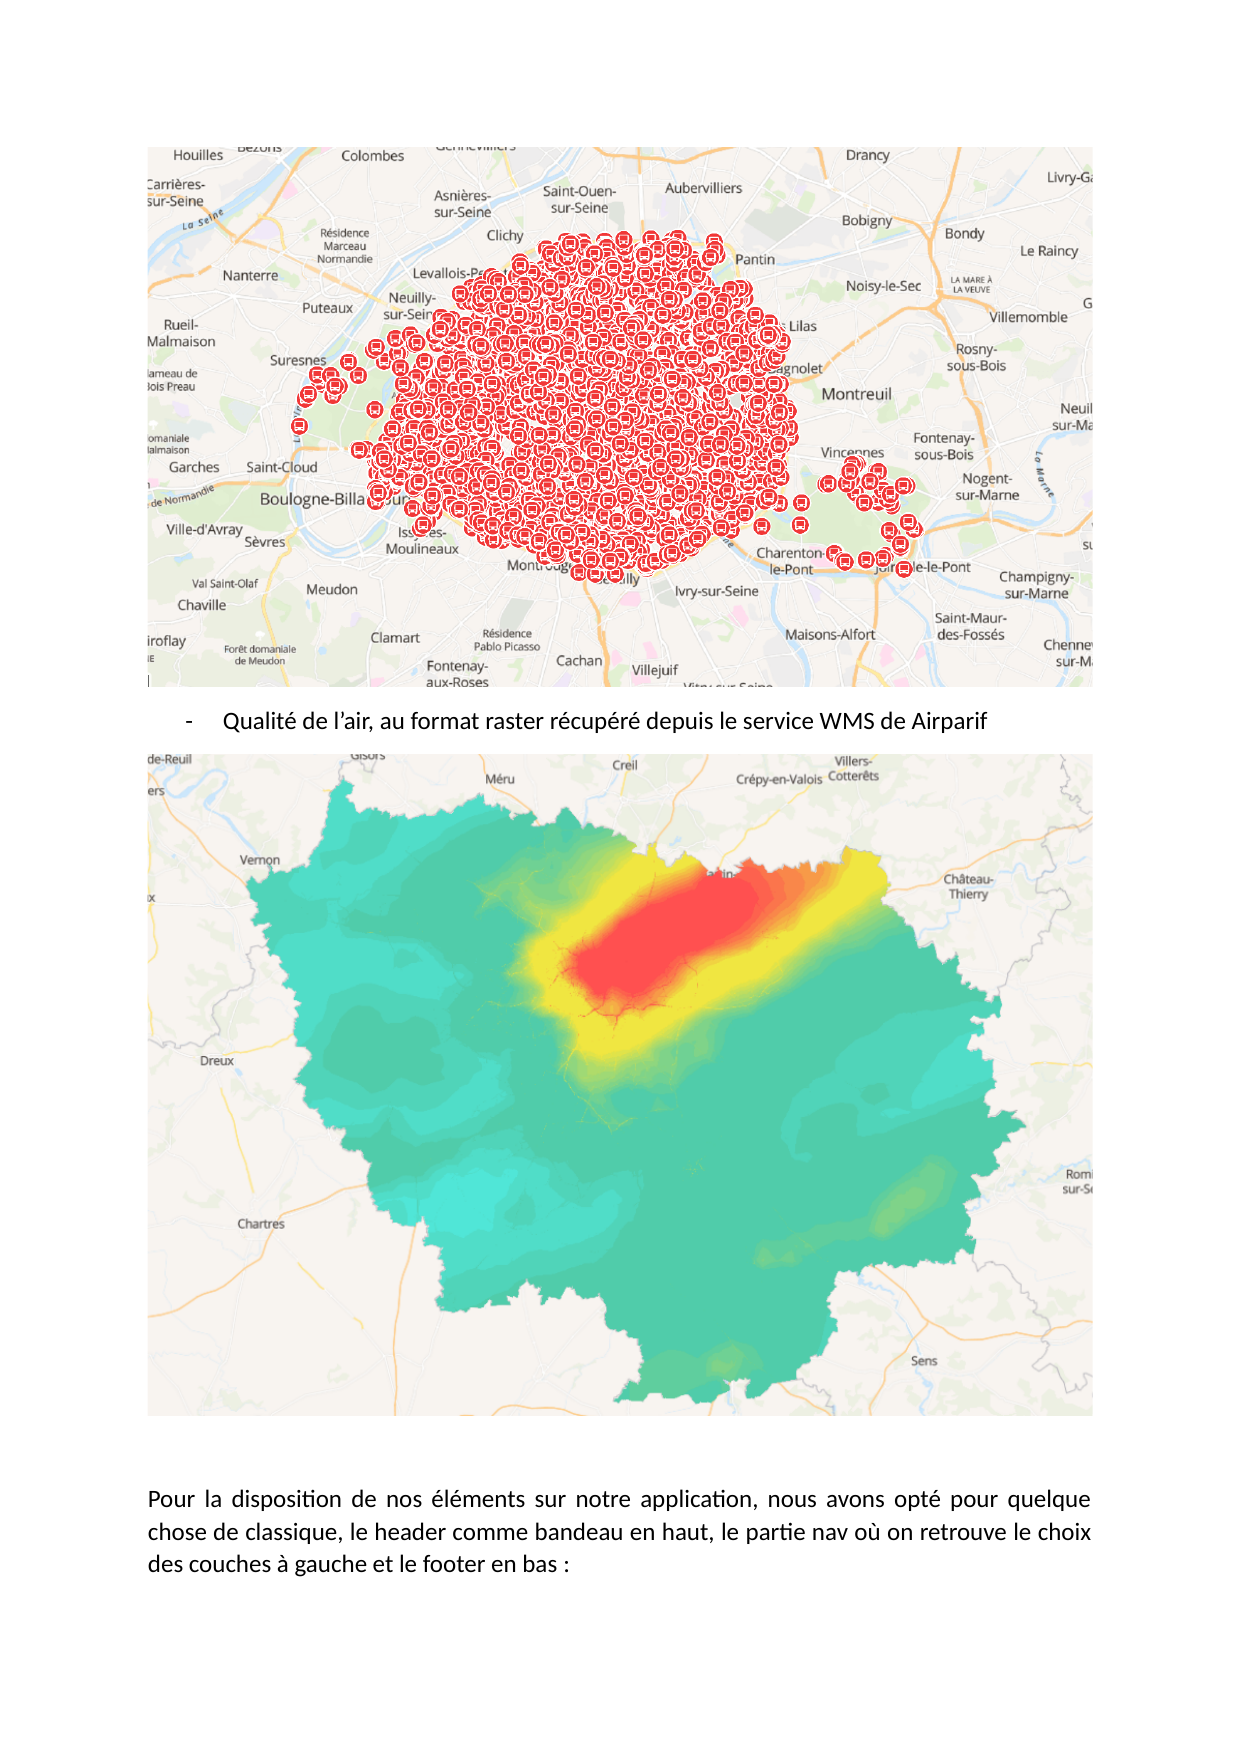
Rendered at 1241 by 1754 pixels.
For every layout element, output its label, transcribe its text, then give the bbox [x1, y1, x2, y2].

list Qualité de l’air, au format raster récupéré depuis le service WMS de Airparif [185, 705, 1093, 736]
text Pour la disposition de nos éléments sur notre application, nous avons opté pour quelque chose de classique, le header comme bandeau en haut, le partie nav où on retrouve le choix des couches à gauche et le footer en bas : [148, 1483, 1093, 1579]
